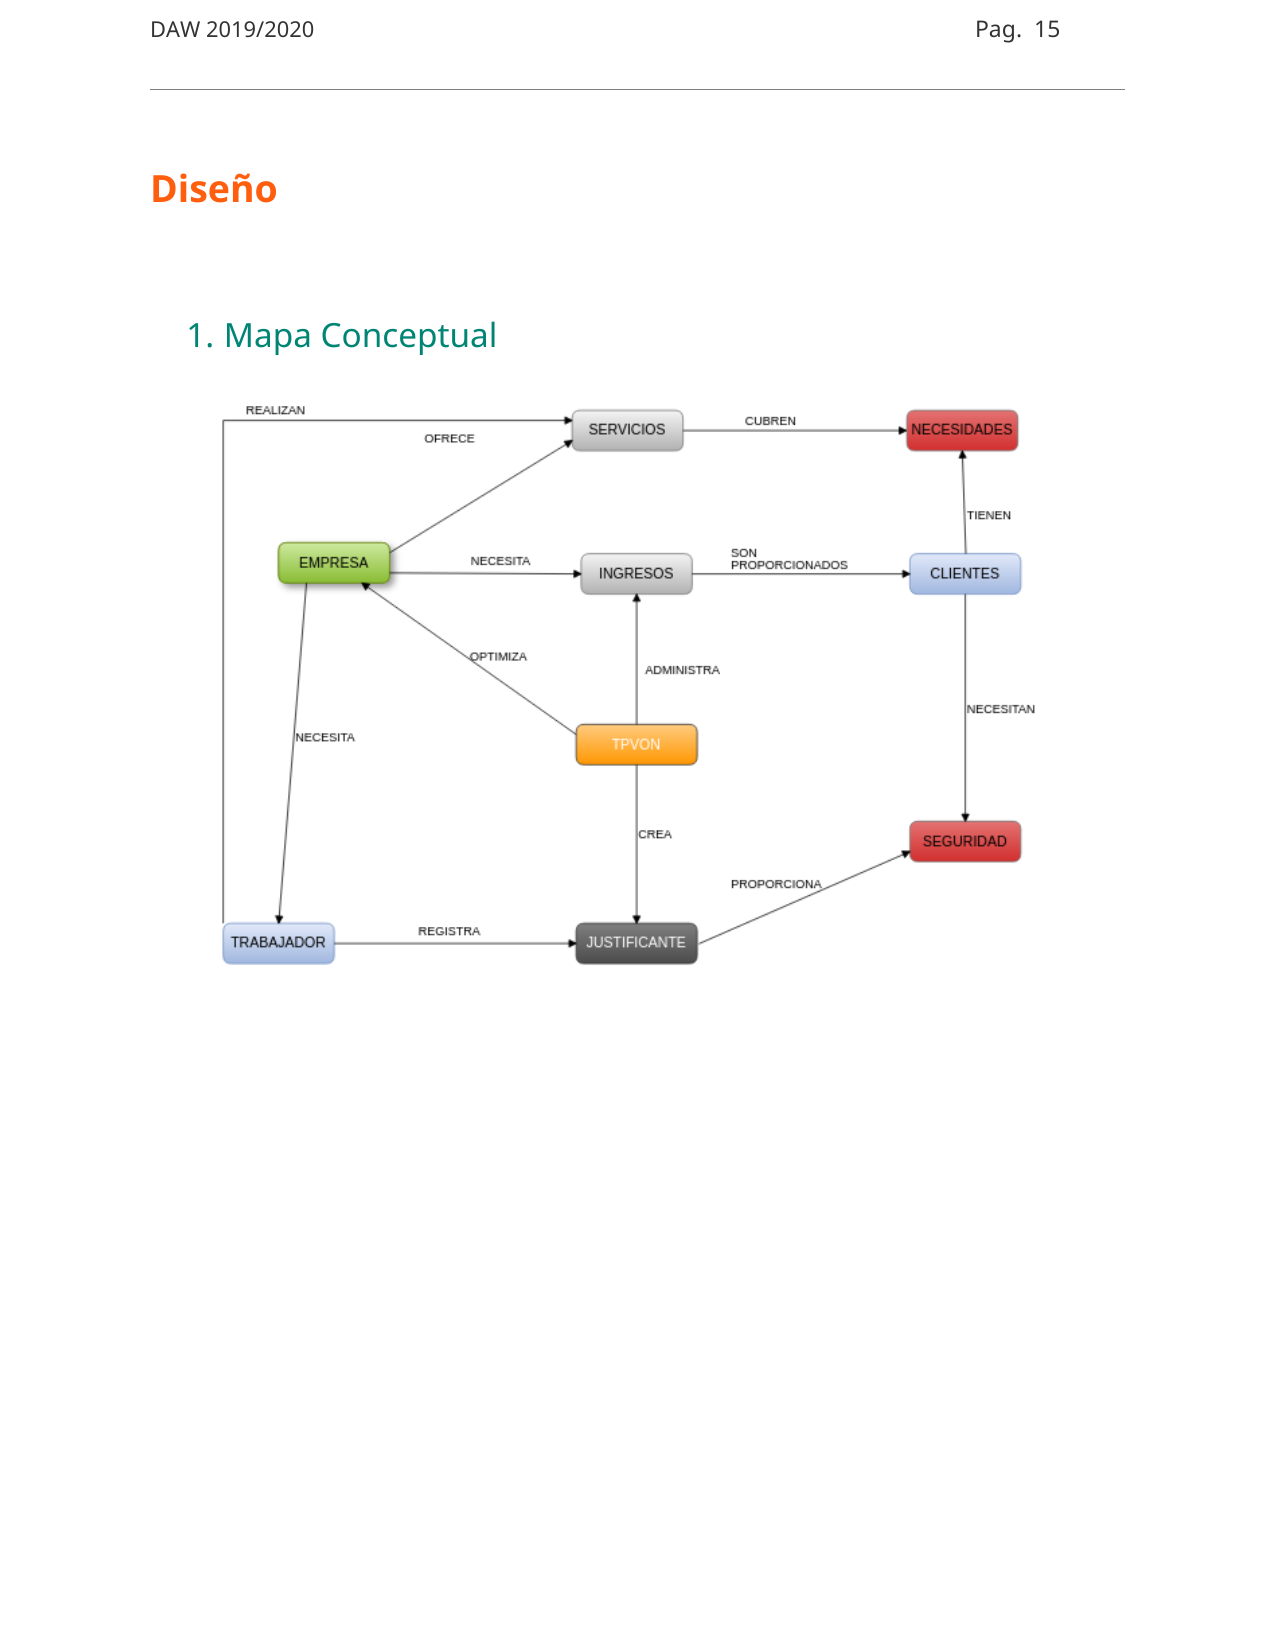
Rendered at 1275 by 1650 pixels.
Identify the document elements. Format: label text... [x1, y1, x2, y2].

picture [150, 370, 1125, 1031]
subtitle Mapa Conceptual [186, 312, 1125, 358]
subtitle Diseño [150, 162, 1125, 213]
